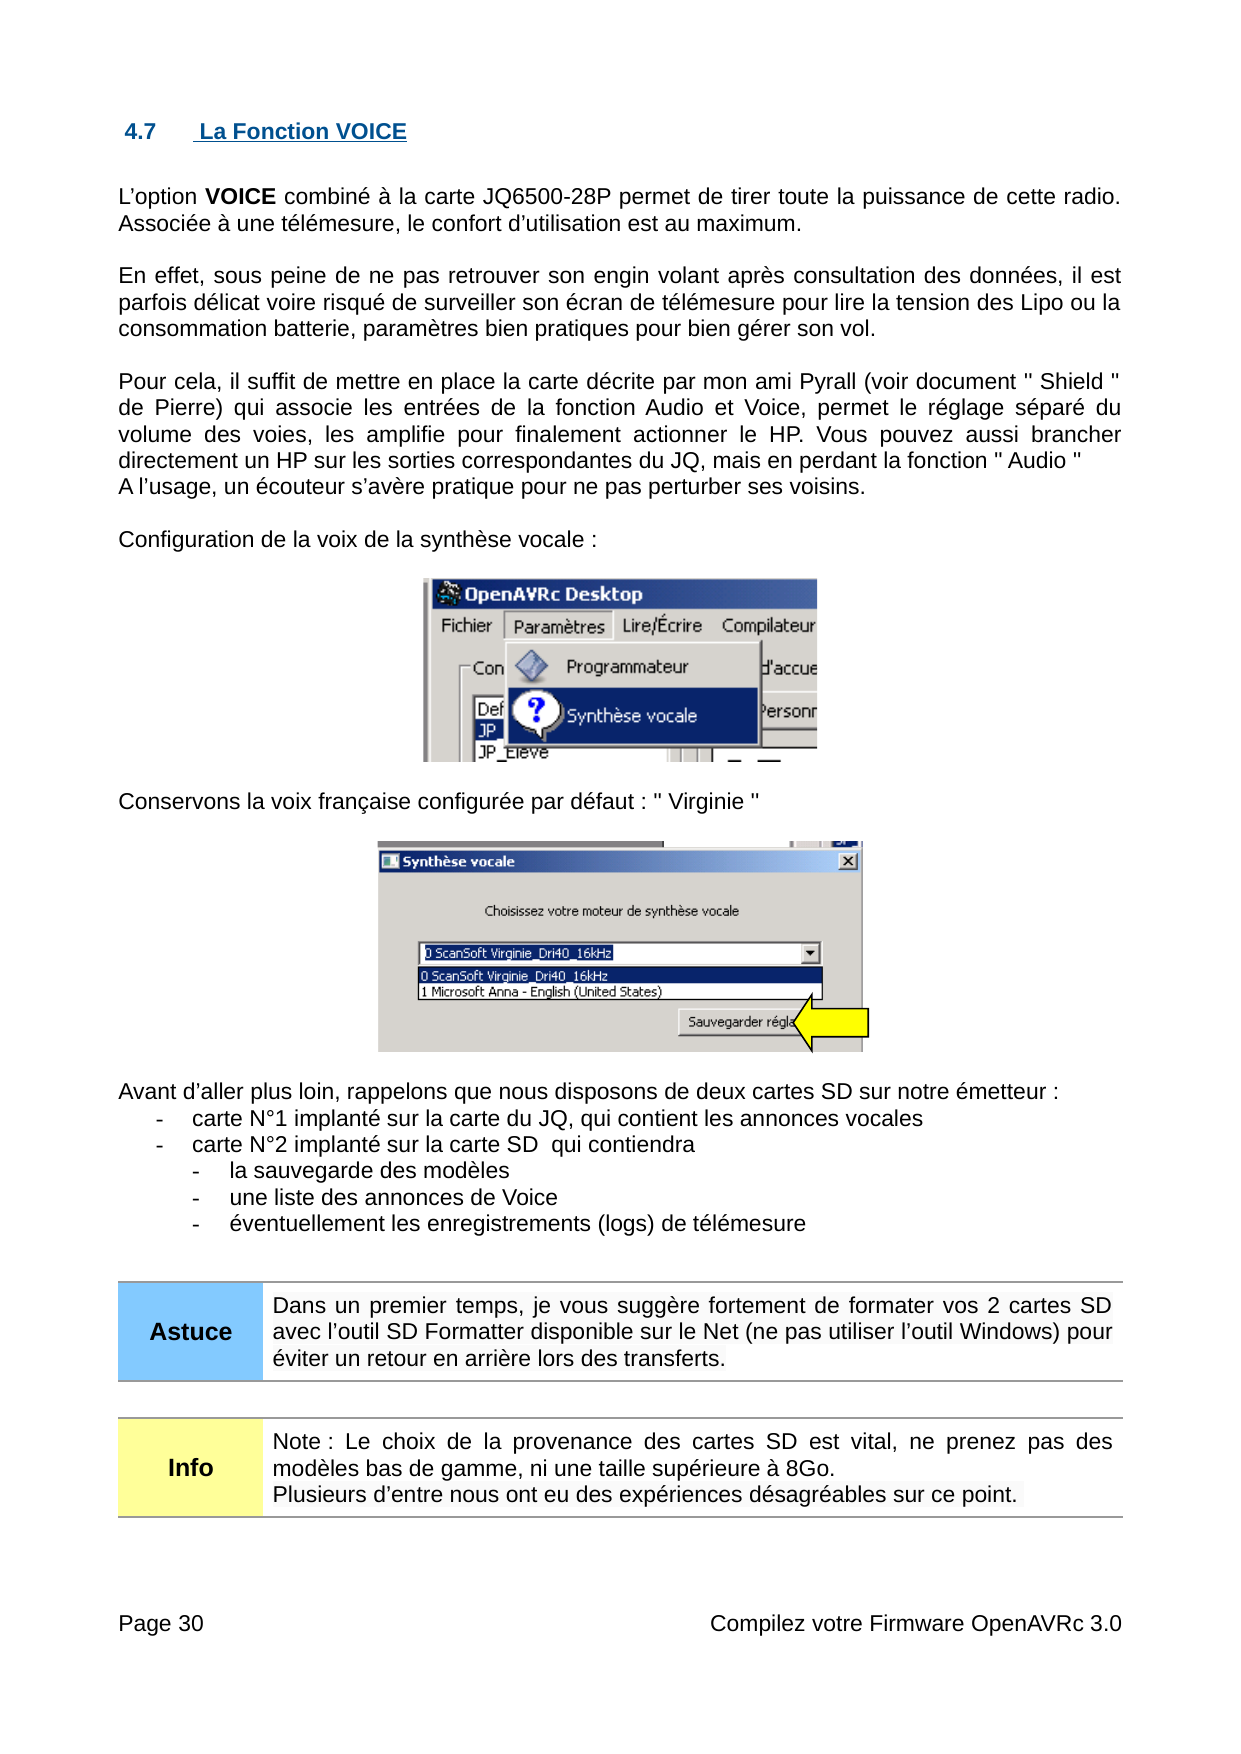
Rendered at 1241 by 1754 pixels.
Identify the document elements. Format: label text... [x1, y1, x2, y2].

text Pour cela, il suffit de mettre en place la carte décrite par mon ami Pyrall (voir document '' Shield '' de Pierre) qui associe les entrées de la fonction Audio et Voice, permet le réglage séparé du volume des voies, les amplifie pour finalement actionner le HP. Vous pouvez aussi brancher directement un HP sur les sorties correspondantes du JQ, mais en perdant la fonction '' Audio '' [118, 368, 1122, 473]
table_header Dans un premier temps, je vous suggère fortement de formater vos 2 cartes SD avec l’outil SD Formatter disponible sur le Net (ne pas utiliser l’outil Windows) pour éviter un retour en arrière lors des transferts. [264, 1283, 1122, 1380]
list une liste des annonces de Voice [192, 1184, 1122, 1210]
text Configuration de la voix de la synthèse vocale : [118, 526, 1122, 552]
list carte N°1 implanté sur la carte du JQ, qui contient les annonces vocales [156, 1104, 1122, 1131]
list éventuellement les enregistrements (logs) de télémesure [192, 1210, 1122, 1237]
text L’option VOICE combiné à la carte JQ6500-28P permet de tirer toute la puissance de cette radio. Associée à une télémesure, le confort d’utilisation est au maximum. [118, 183, 1122, 236]
text En effet, sous peine de ne pas retrouver son engin volant après consultation des données, il est parfois délicat voire risqué de surveiller son écran de télémesure pour lire la tension des Lipo ou la consommation batterie, paramètres bien pratiques pour bien gérer son vol. [118, 262, 1122, 341]
list la sauvegarde des modèles [192, 1157, 1122, 1184]
table_header Info [118, 1419, 263, 1516]
text A l’usage, un écouteur s’avère pratique pour ne pas perturber ses voisins. [118, 473, 1122, 499]
table_header Astuce [118, 1283, 263, 1380]
list carte N°2 implanté sur la carte SD qui contiendra [156, 1131, 1122, 1157]
subtitle La Fonction VOICE [118, 118, 1122, 144]
text Avant d’aller plus loin, rappelons que nous disposons de deux cartes SD sur notre émetteur : [118, 1078, 1122, 1104]
text Conservons la voix française configurée par défaut : '' Virginie '' [118, 788, 1122, 814]
table_header Note : Le choix de la provenance des cartes SD est vital, ne prenez pas des modèles bas de gamme, ni une taille supérieure à 8Go. Plusieurs d’entre nous ont eu des expériences désagréables sur ce point. [264, 1419, 1122, 1516]
